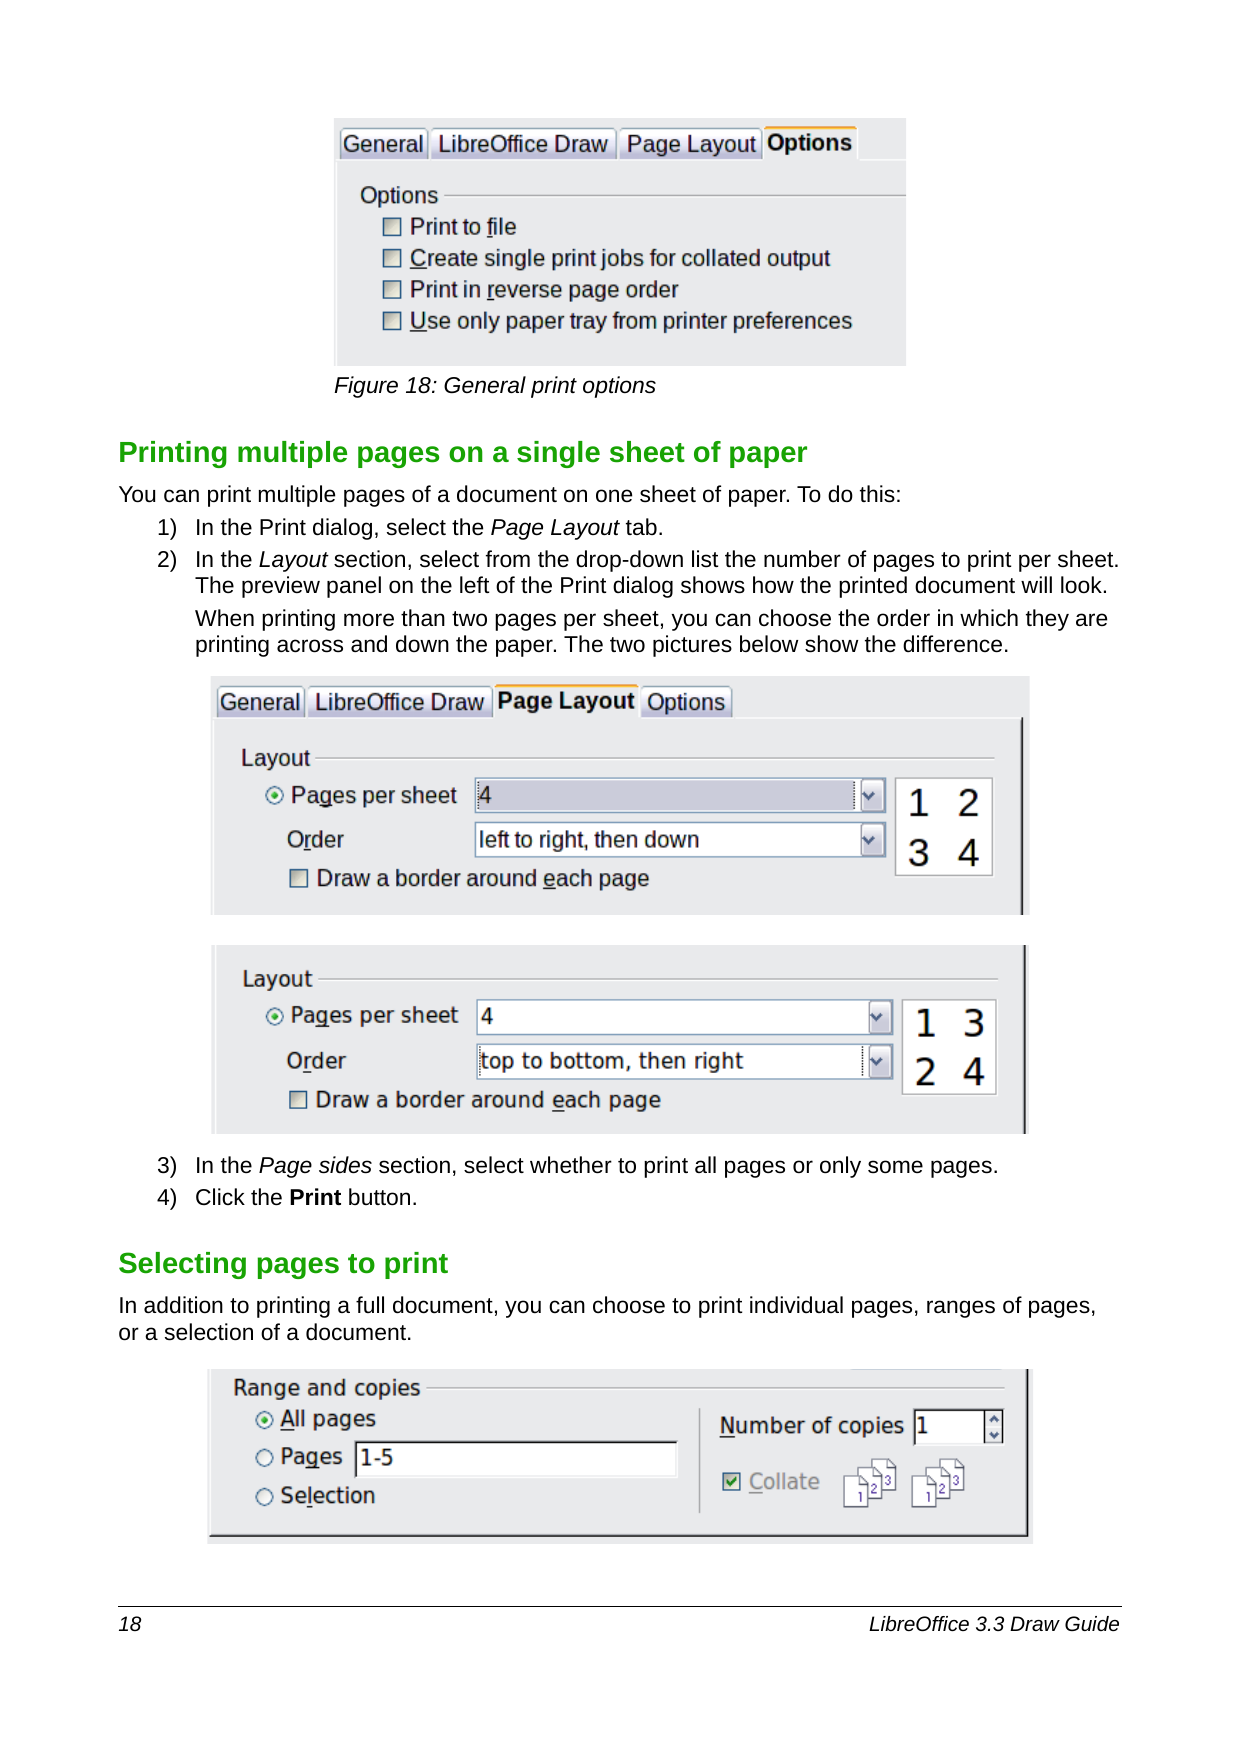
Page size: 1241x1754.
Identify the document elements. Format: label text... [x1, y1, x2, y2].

list In the Print dialog, select the Page Layout tab. [177, 513, 1122, 540]
picture [211, 945, 1029, 1134]
list You can print multiple pages of a document on one sheet of paper. To do this: [118, 481, 1122, 507]
picture [333, 118, 907, 366]
picture [210, 676, 1030, 915]
picture [207, 1369, 1034, 1544]
list When printing more than two pages per sheet, you can choose the order in which they are printing across and down the paper. The two pictures below show the difference. [195, 605, 1122, 658]
text Figure 18: General print options [334, 372, 906, 399]
list Click the Print button. [177, 1184, 1122, 1211]
list In the Layout section, select from the drop-down list the number of pages to print per sheet. The preview panel on the left of the Print dialog shows how the printed document will look. [177, 546, 1122, 599]
list In the Page sides section, select whether to print all pages or only some pages. [177, 1152, 1122, 1178]
subtitle Printing multiple pages on a single sheet of paper [118, 435, 1122, 468]
text In addition to printing a full document, you can choose to print individual pages, ranges of pages, or a selection of a document. [118, 1292, 1122, 1345]
subtitle Selecting pages to print [118, 1246, 1122, 1280]
